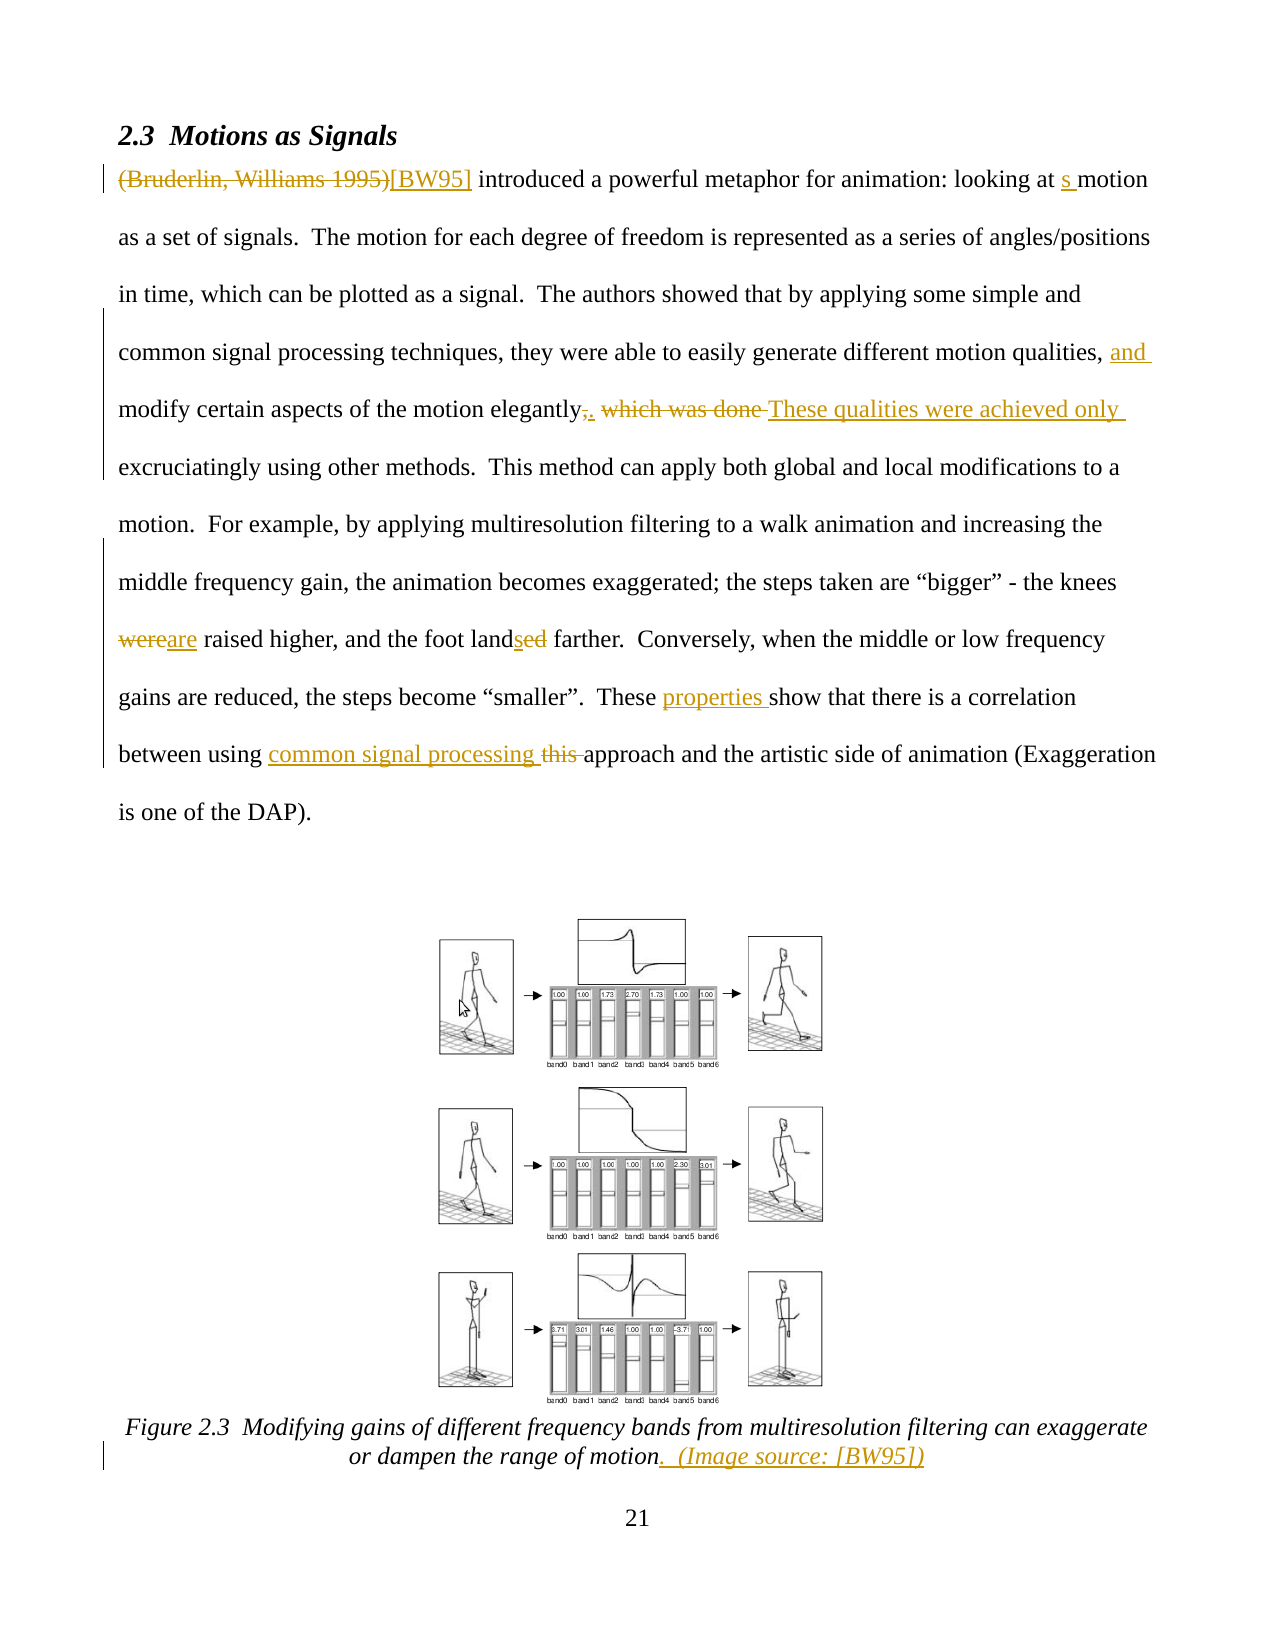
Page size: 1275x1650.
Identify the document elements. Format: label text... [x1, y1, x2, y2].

subtitle 2.3 Motions as Signals [118, 118, 1157, 152]
picture [419, 910, 838, 1411]
text [BW95] introduced a powerful metaphor for animation: looking at s motion as a set of signals. The motion for each degree of freedom is represented as a series of angles/positions in time, which can be plotted as a signal. The authors showed that by applying some simple and common signal processing techniques, they were able to easily generate different motion qualities, and modify certain aspects of the motion elegantly. These qualities were achieved only excruciatingly using other methods. This method can apply both global and local modifications to a motion. For example, by applying multiresolution filtering to a walk animation and increasing the middle frequency gain, the animation becomes exaggerated; the steps taken are “bigger” - the knees are raised higher, and the foot lands farther. Conversely, when the middle or low frequency gains are reduced, the steps become “smaller”. These properties show that there is a correlation between using common signal processing approach and the artistic side of animation (Exaggeration is one of the DAP). [118, 164, 1157, 825]
text Figure 2.3 Modifying gains of different frequency bands from multiresolution filtering can exaggerate or dampen the range of motion. (Image source: [BW95]) [118, 924, 1157, 1470]
